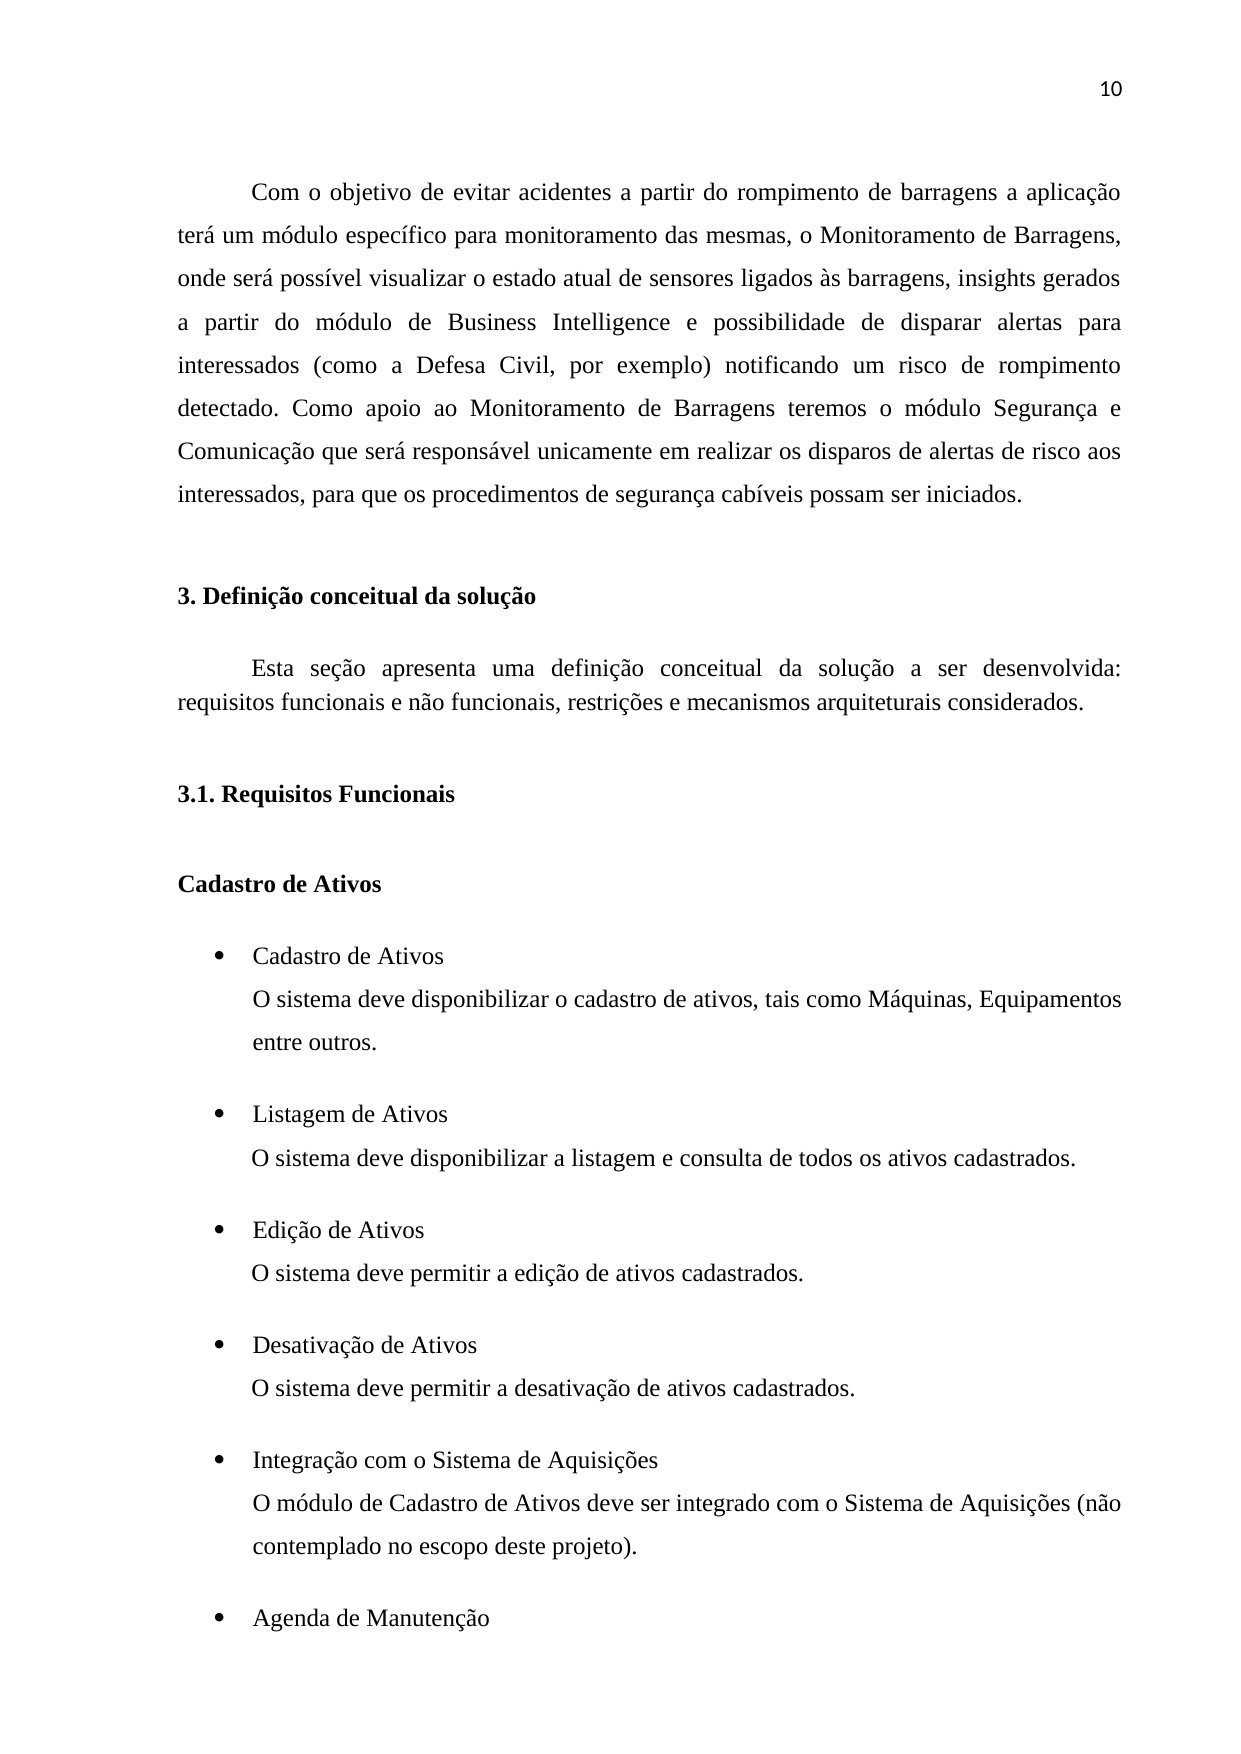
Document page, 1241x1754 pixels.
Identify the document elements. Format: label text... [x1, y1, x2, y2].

text O sistema deve permitir a desativação de ativos cadastrados. [177, 1373, 1122, 1402]
list Agenda de Manutenção [215, 1603, 1122, 1632]
subtitle 3. Definição conceitual da solução [177, 581, 1122, 610]
text Cadastro de Ativos [177, 869, 1122, 898]
text O sistema deve permitir a edição de ativos cadastrados. [177, 1258, 1122, 1287]
text O sistema deve disponibilizar o cadastro de ativos, tais como Máquinas, Equipamentos entre outros. [252, 984, 1122, 1056]
text O módulo de Cadastro de Ativos deve ser integrado com o Sistema de Aquisições (não contemplado no escopo deste projeto). [252, 1488, 1122, 1560]
list Cadastro de Ativos [215, 941, 1122, 970]
list Edição de Ativos [215, 1215, 1122, 1243]
list Desativação de Ativos [215, 1330, 1122, 1359]
list Integração com o Sistema de Aquisições [215, 1445, 1122, 1474]
text Esta seção apresenta uma definição conceitual da solução a ser desenvolvida: requisitos funcionais e não funcionais, restrições e mecanismos arquiteturais considerados. [177, 653, 1122, 715]
text O sistema deve disponibilizar a listagem e consulta de todos os ativos cadastrados. [177, 1143, 1122, 1171]
subtitle 3.1. Requisitos Funcionais [177, 779, 1122, 807]
text Com o objetivo de evitar acidentes a partir do rompimento de barragens a aplicação terá um módulo específico para monitoramento das mesmas, o Monitoramento de Barragens, onde será possível visualizar o estado atual de sensores ligados às barragens, insights gerados a partir do módulo de Business Intelligence e possibilidade de disparar alertas para interessados (como a Defesa Civil, por exemplo) notificando um risco de rompimento detectado. Como apoio ao Monitoramento de Barragens teremos o módulo Segurança e Comunicação que será responsável unicamente em realizar os disparos de alertas de risco aos interessados, para que os procedimentos de segurança cabíveis possam ser iniciados. [177, 177, 1122, 508]
list Listagem de Ativos [215, 1099, 1122, 1128]
